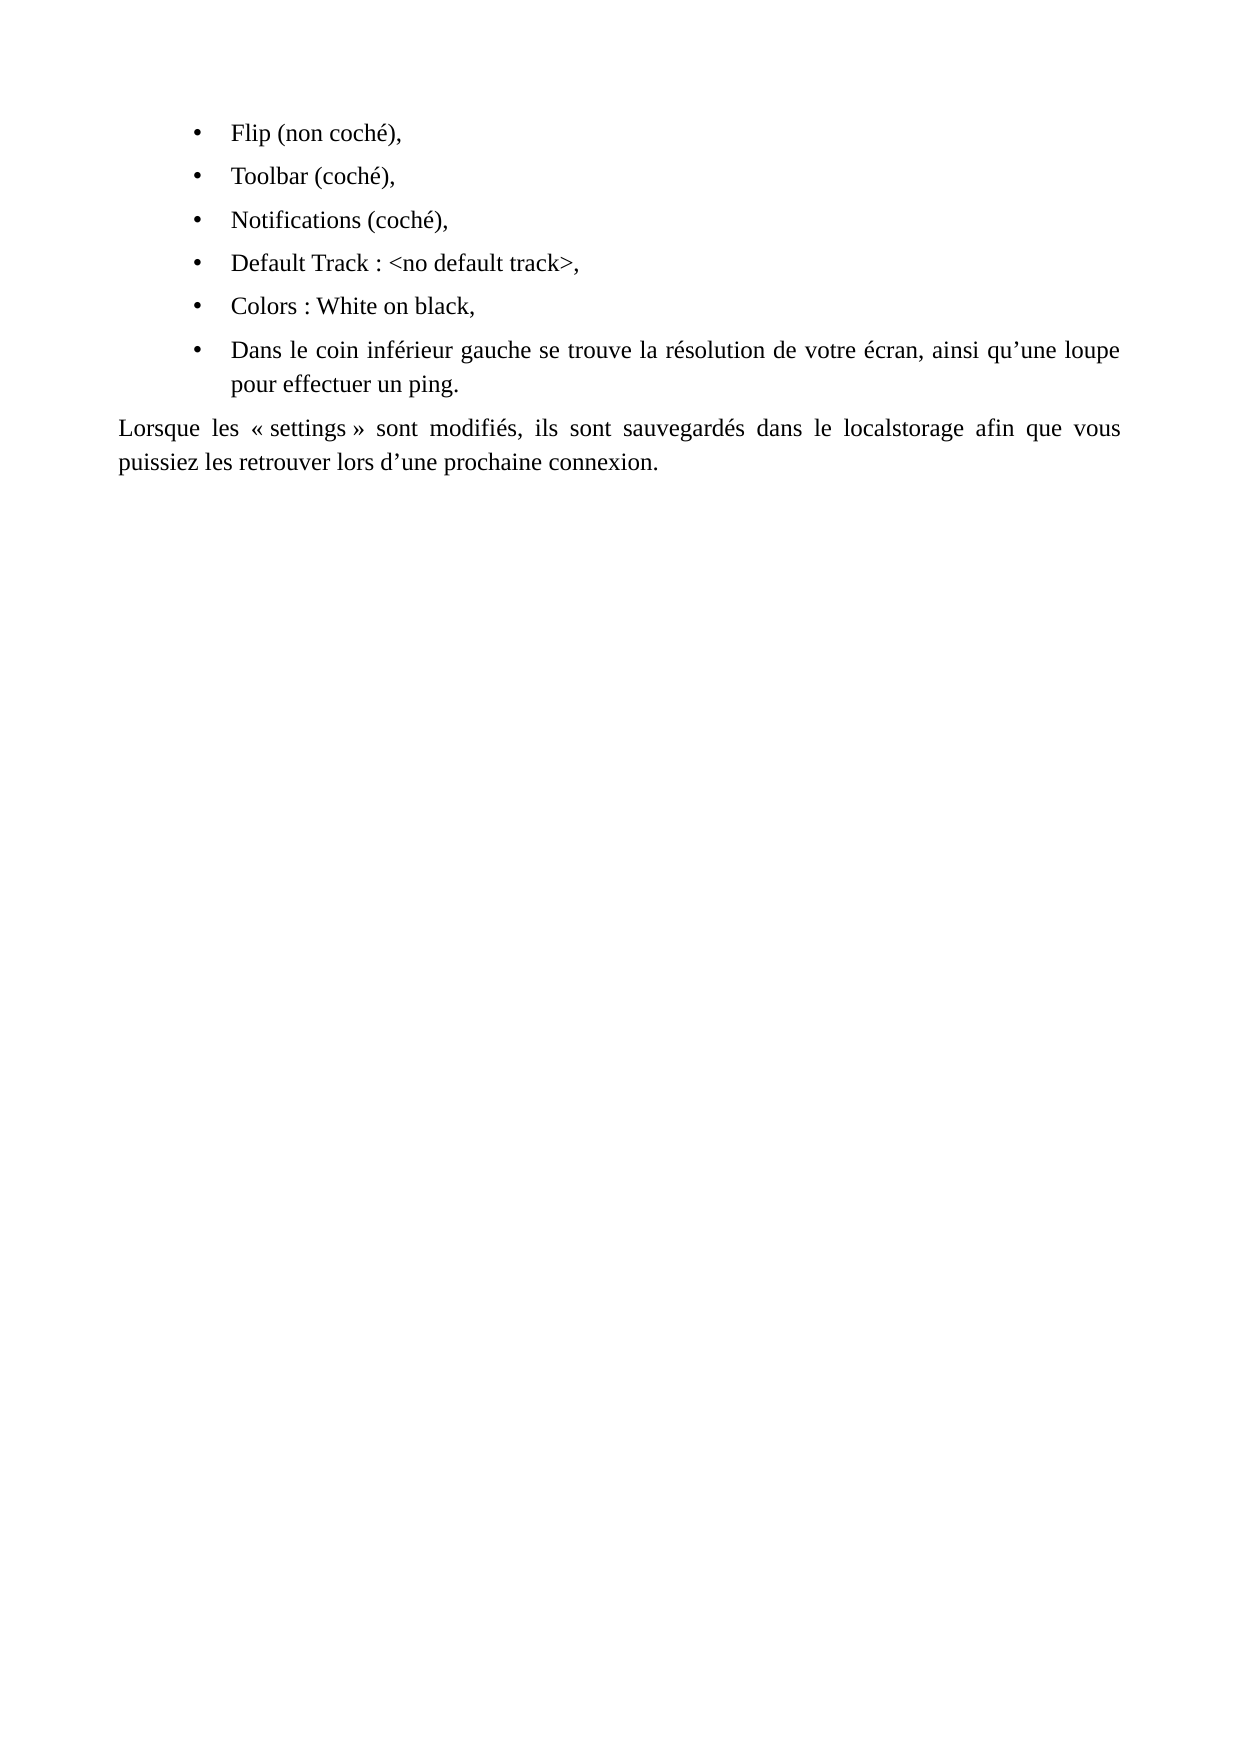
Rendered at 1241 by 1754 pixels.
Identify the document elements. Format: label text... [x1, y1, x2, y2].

list Dans le coin inférieur gauche se trouve la résolution de votre écran, ainsi qu’une loupe pour effectuer un ping. [193, 335, 1122, 398]
list Default Track : <no default track>, [193, 248, 1122, 277]
list Toolbar (coché), [193, 161, 1122, 190]
text Lorsque les « settings » sont modifiés, ils sont sauvegardés dans le localstorage afin que vous puissiez les retrouver lors d’une prochaine connexion. [118, 413, 1122, 476]
list Notifications (coché), [193, 205, 1122, 233]
list Colors : White on black, [193, 291, 1122, 320]
list Flip (non coché), [193, 118, 1122, 147]
